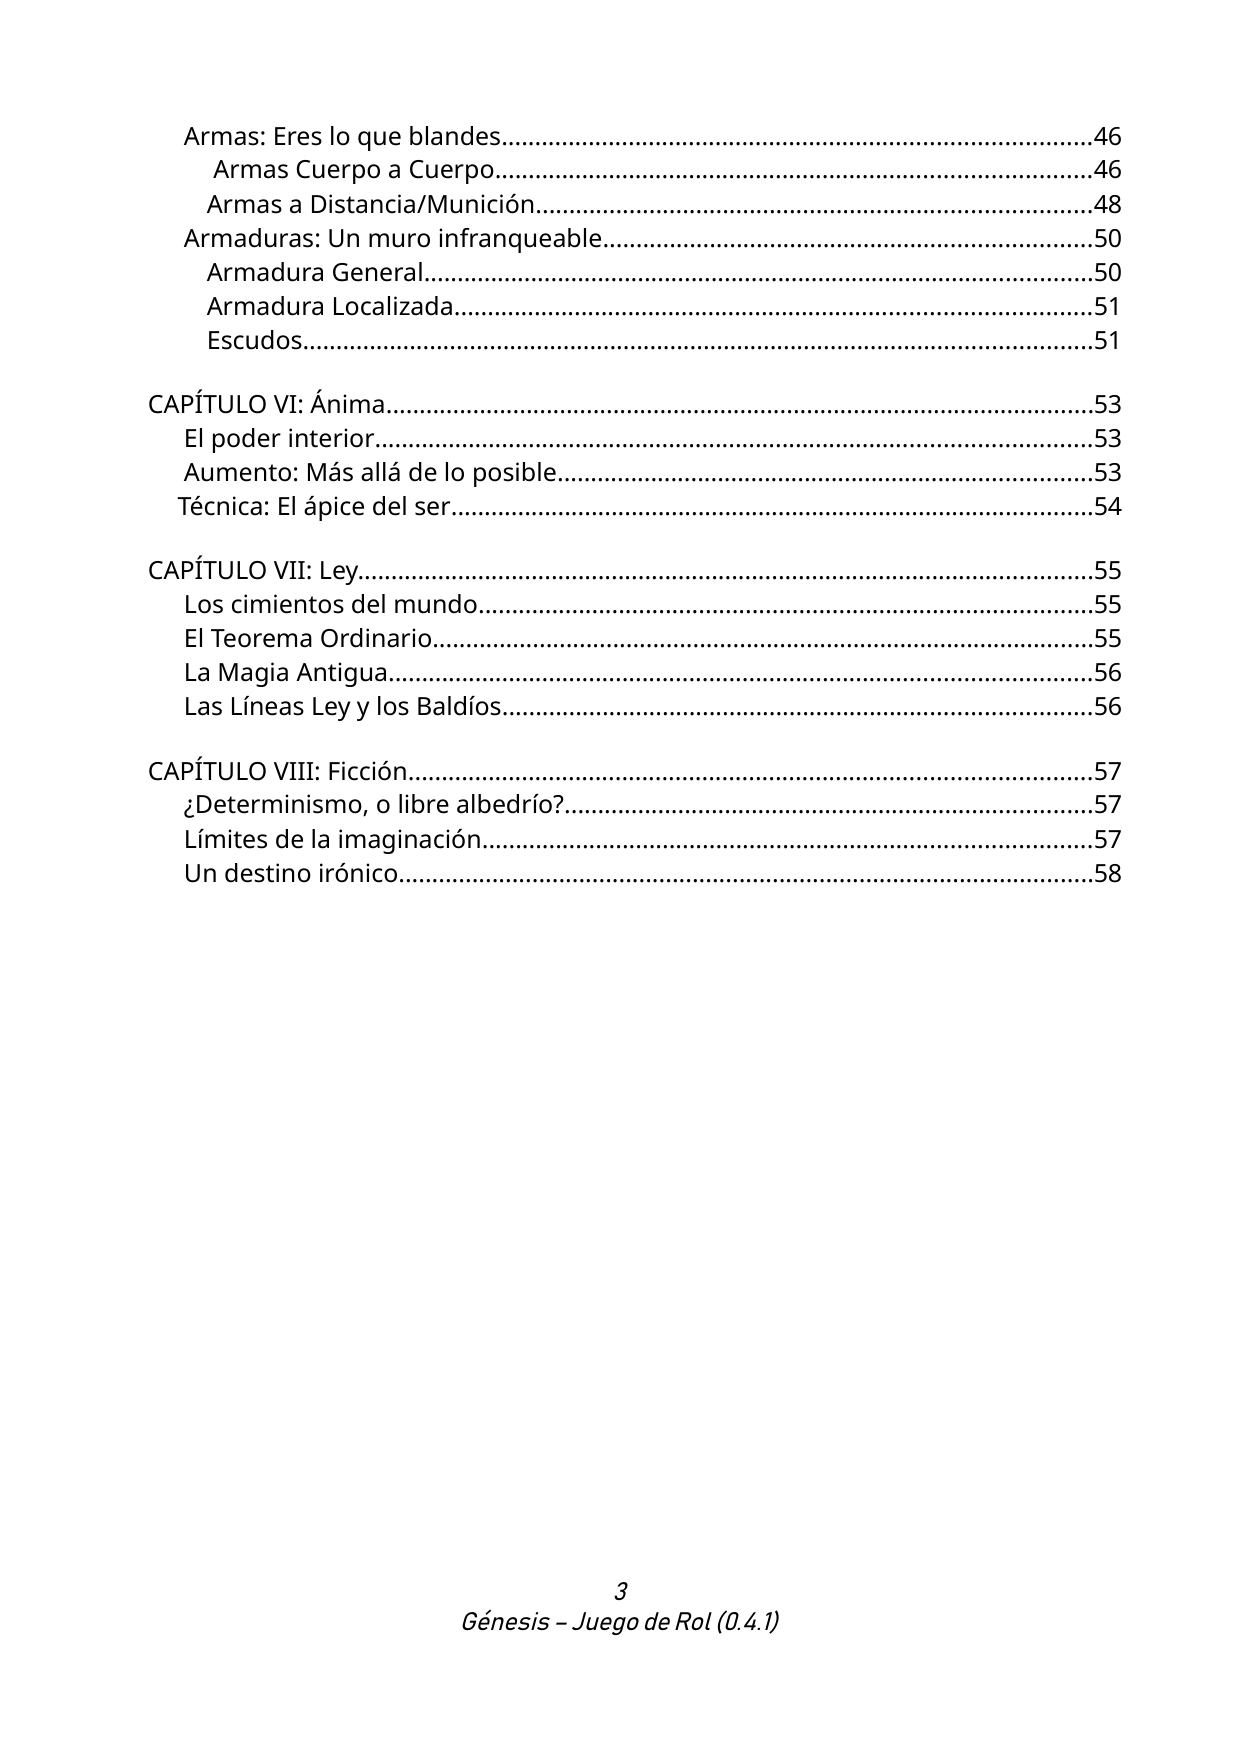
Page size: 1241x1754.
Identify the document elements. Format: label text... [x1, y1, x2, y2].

text Aumento: Más allá de lo posible 53 [177, 455, 1122, 489]
text Armaduras: Un muro infranqueable 50 [177, 220, 1122, 254]
text Escudos 51 [207, 322, 1122, 357]
text Armadura General 50 [207, 254, 1122, 288]
text Armadura Localizada 51 [207, 288, 1122, 322]
text CAPÍTULO VII: Ley. 55 [148, 553, 1122, 587]
text Límites de la imaginación 57 [177, 821, 1122, 855]
text Las Líneas Ley y los Baldíos 56 [177, 689, 1122, 723]
text El Teorema Ordinario 55 [177, 621, 1122, 655]
text Un destino irónico 58 [177, 855, 1122, 889]
text Armas: Eres lo que blandes 46 [177, 118, 1122, 152]
text Los cimientos del mundo 55 [177, 587, 1122, 621]
text La Magia Antigua 56 [177, 655, 1122, 689]
text CAPÍTULO VIII: Ficción. 57 [148, 753, 1122, 787]
text Técnica: El ápice del ser 54 [177, 489, 1122, 523]
text Armas a Distancia/Munición 48 [207, 186, 1122, 220]
text El poder interior 53 [177, 421, 1122, 455]
text ¿Determinismo, o libre albedrío? 57 [177, 787, 1122, 821]
text CAPÍTULO VI: Ánima. 53 [148, 387, 1122, 421]
text Armas Cuerpo a Cuerpo 46 [207, 152, 1122, 186]
